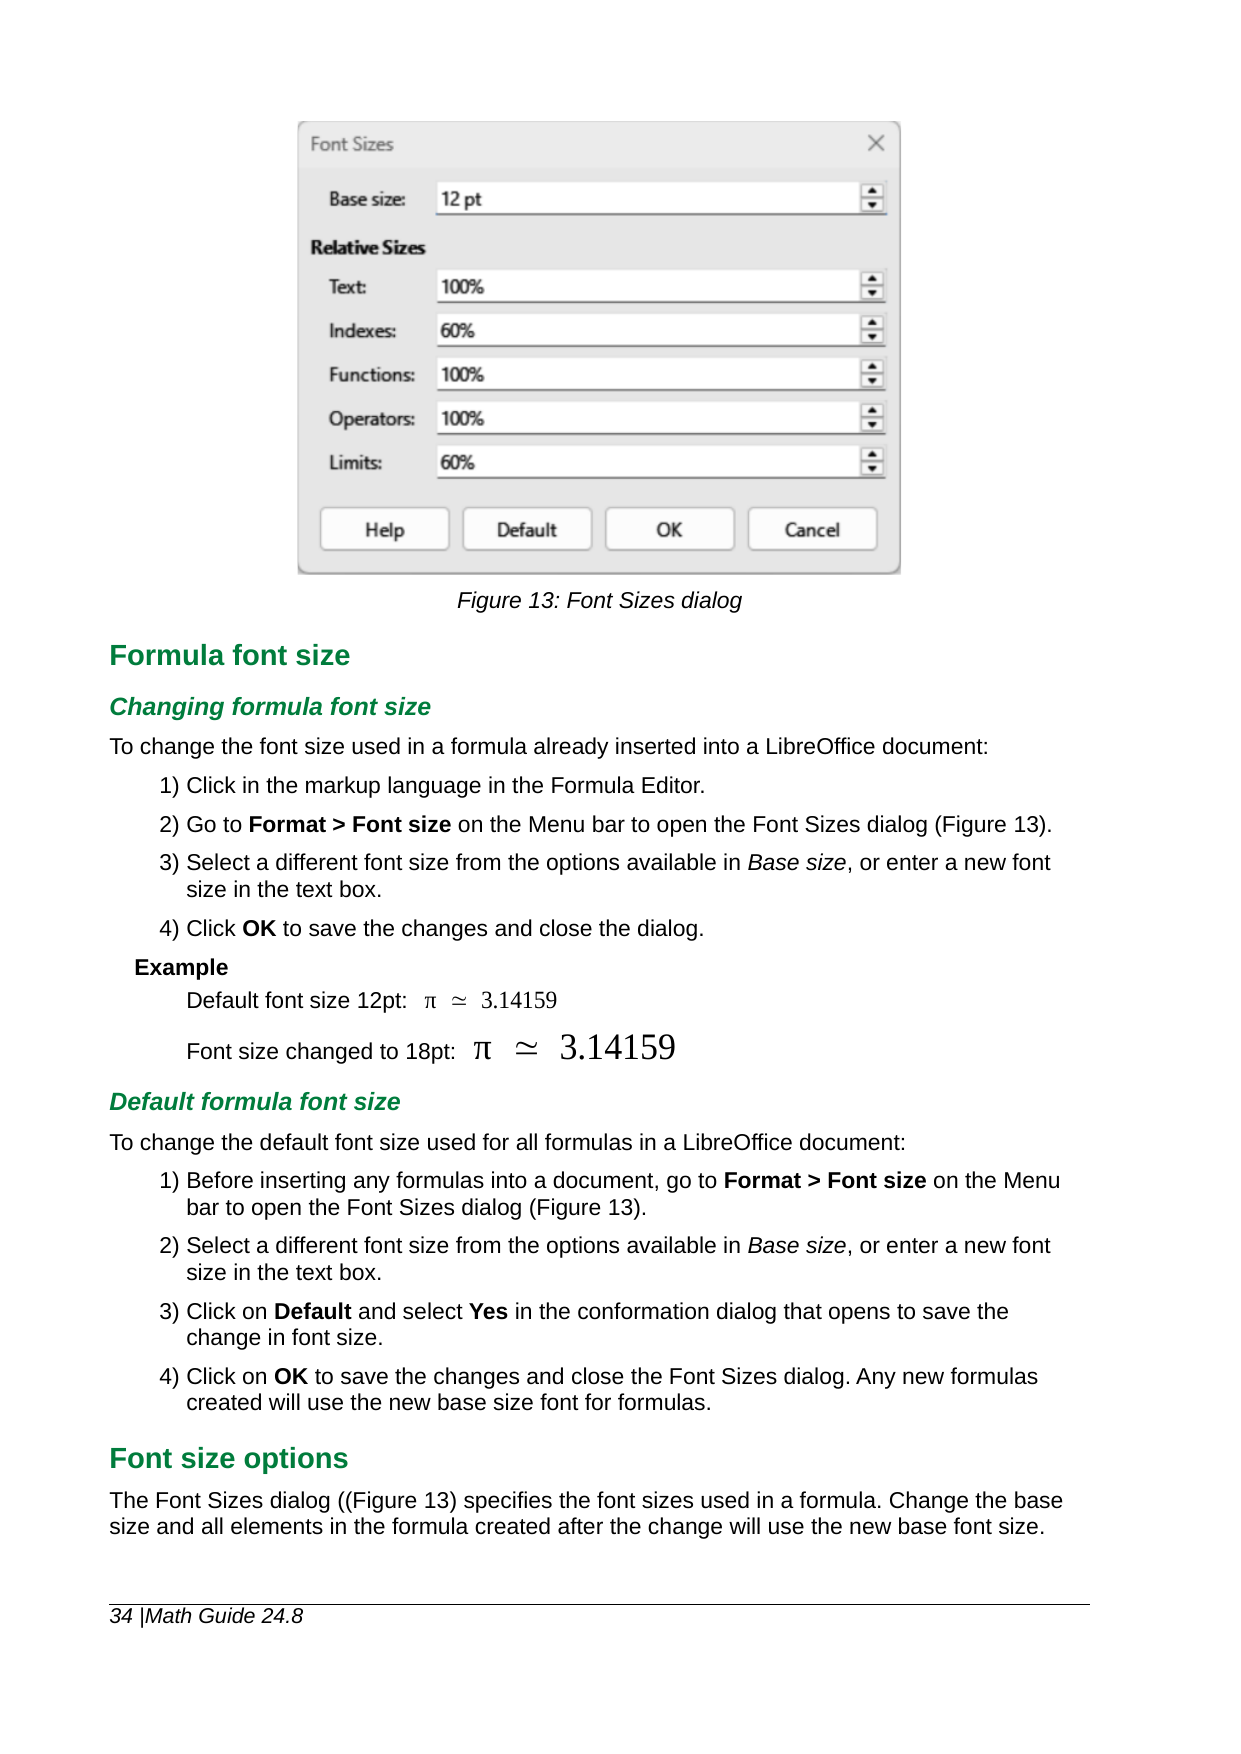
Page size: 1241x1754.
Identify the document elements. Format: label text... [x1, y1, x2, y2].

text The Font Sizes dialog ((Figure 13) specifies the font sizes used in a formula. Change the base size and all elements in the formula created after the change will use the new base font size. [109, 1487, 1090, 1539]
subtitle Font size options [109, 1441, 1090, 1474]
list Click in the markup language in the Formula Editor. [186, 772, 1090, 798]
list Select a different font size from the options available in Base size, or enter a new font size in the text box. [186, 849, 1090, 902]
subtitle Default formula font size [109, 1087, 1090, 1116]
subtitle Formula font size [109, 638, 1090, 672]
text Default font size 12pt: [186, 986, 1090, 1014]
list Select a different font size from the options available in Base size, or enter a new font size in the text box. [186, 1232, 1090, 1285]
text To change the font size used in a formula already inserted into a LibreOffice document: [109, 733, 1090, 759]
text To change the default font size used for all formulas in a LibreOffice document: [109, 1128, 1090, 1155]
list Click on Default and select Yes in the conformation dialog that opens to save the change in font size. [186, 1298, 1090, 1350]
list Click OK to save the changes and close the dialog. [186, 914, 1090, 941]
list Go to Format > Font size on the Menu bar to open the Font Sizes dialog (Figure 13). [186, 811, 1090, 837]
picture [297, 121, 902, 575]
text Example [134, 953, 1090, 980]
subtitle Changing formula font size [109, 692, 1090, 720]
text Font size changed to 18pt: [186, 1026, 1090, 1068]
list Before inserting any formulas into a document, go to Format > Font size on the Menu bar to open the Font Sizes dialog (Figure 13). [186, 1167, 1090, 1220]
text Figure 13: Font Sizes dialog [298, 587, 901, 613]
list Click on OK to save the changes and close the Font Sizes dialog. Any new formulas created will use the new base size font for formulas. [186, 1363, 1090, 1416]
